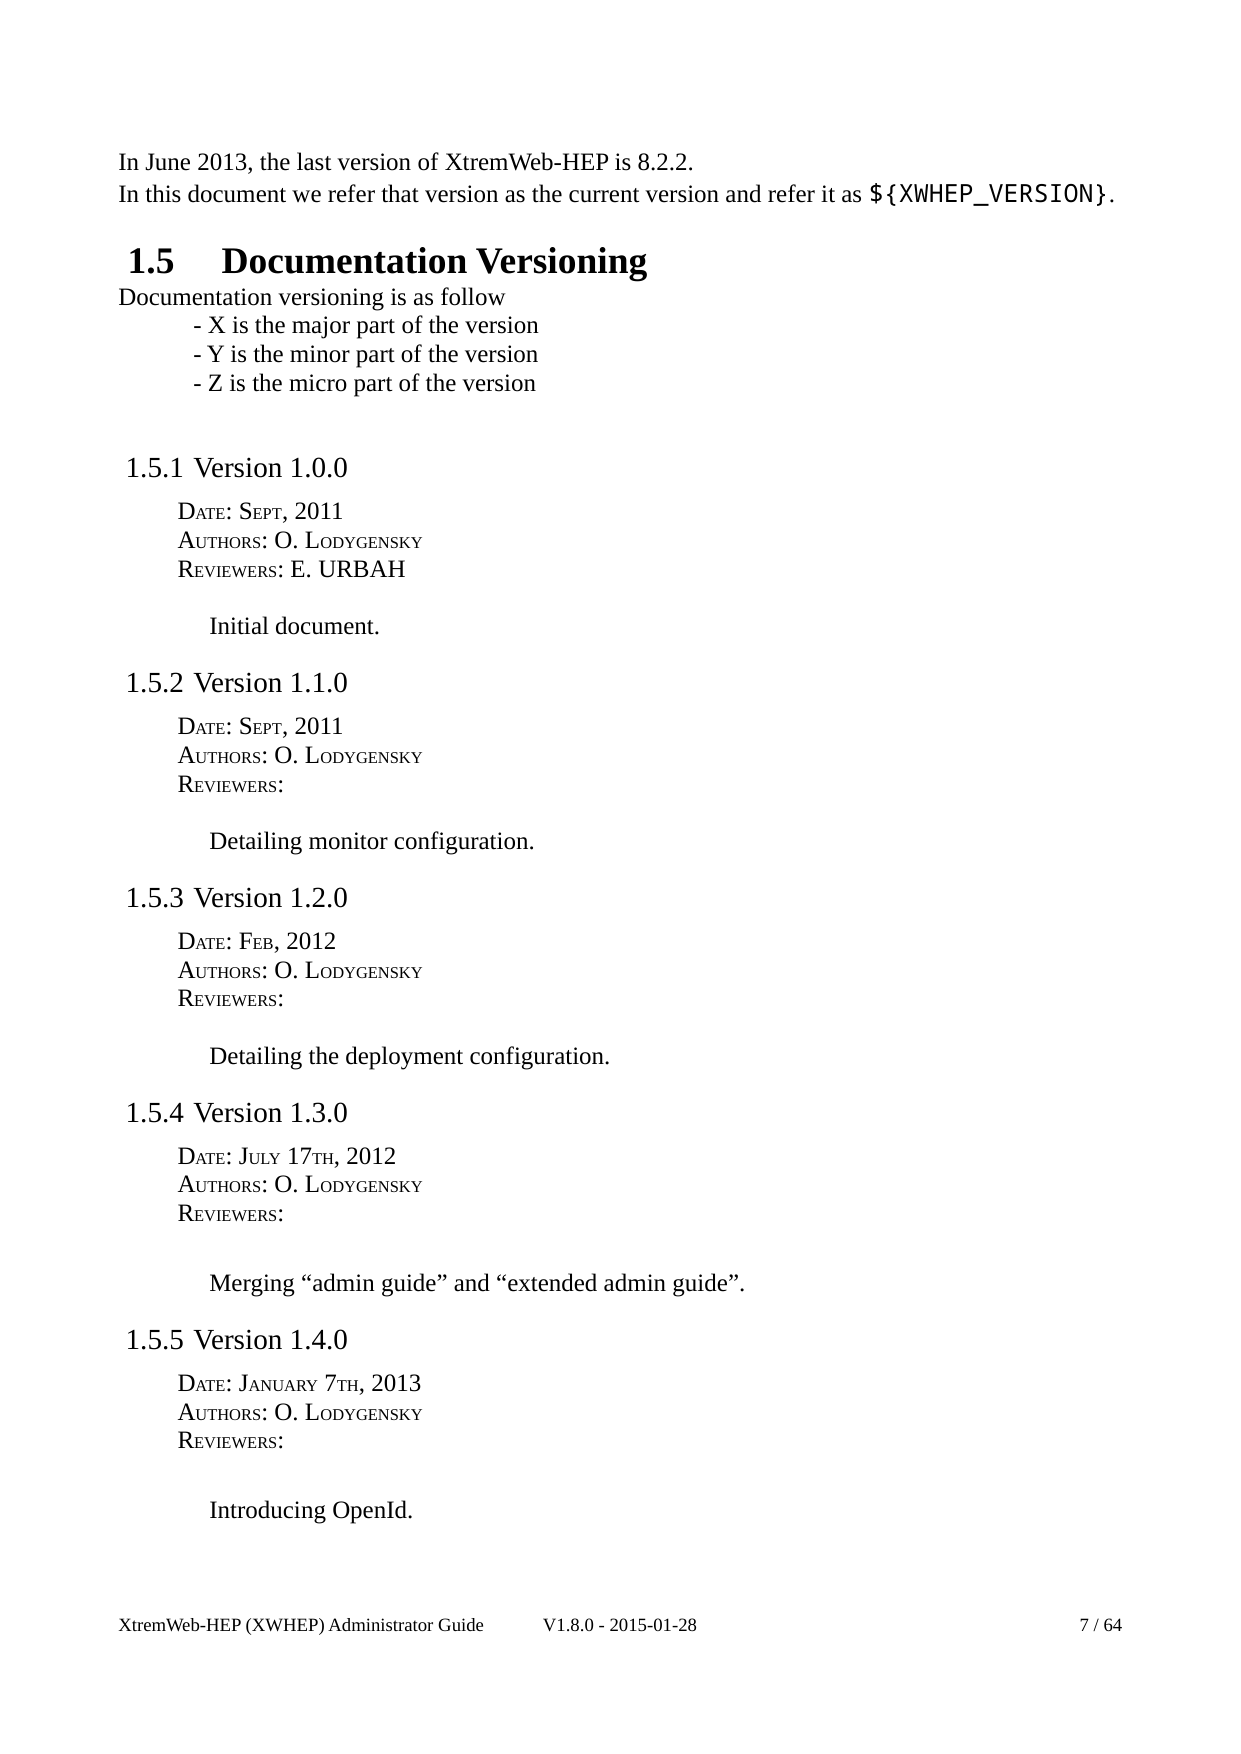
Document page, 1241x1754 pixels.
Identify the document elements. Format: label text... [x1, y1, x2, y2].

subtitle Version 1.1.0 [118, 665, 1122, 699]
text Initial document. [209, 611, 1035, 640]
text Date: Feb, 2012 [177, 926, 1122, 955]
text - X is the major part of the version [118, 310, 1122, 339]
subtitle Version 1.0.0 [118, 450, 1122, 484]
text Reviewers: E. URBAH [177, 554, 1122, 583]
text Authors: O. Lodygensky [177, 740, 1122, 769]
subtitle Version 1.2.0 [118, 880, 1122, 913]
text Reviewers: [177, 1198, 1122, 1227]
text Introducing OpenId. [209, 1496, 1035, 1524]
text Date: Sept, 2011 [177, 711, 1122, 740]
text In this document we refer that version as the current version and refer it as ${XWHEP_VERSION}. [118, 176, 1122, 210]
text Authors: O. Lodygensky [177, 1397, 1122, 1426]
text Authors: O. Lodygensky [177, 955, 1122, 983]
subtitle Version 1.4.0 [118, 1322, 1122, 1356]
text Reviewers: [177, 769, 1122, 797]
text Documentation versioning is as follow [118, 282, 1122, 310]
text - Y is the minor part of the version [118, 339, 1122, 368]
text Date: January 7th, 2013 [177, 1368, 1122, 1397]
subtitle Documentation Versioning [118, 238, 1122, 282]
text Reviewers: [177, 983, 1122, 1012]
text Merging “admin guide” and “extended admin guide”. [209, 1268, 1035, 1297]
text Detailing monitor configuration. [209, 826, 1035, 855]
text Date: July 17th, 2012 [177, 1141, 1122, 1169]
text Authors: O. Lodygensky [177, 525, 1122, 554]
text Detailing the deployment configuration. [209, 1041, 1035, 1070]
text Reviewers: [177, 1426, 1122, 1454]
text Date: Sept, 2011 [177, 496, 1122, 525]
text Authors: O. Lodygensky [177, 1169, 1122, 1198]
text In June 2013, the last version of XtremWeb-HEP is 8.2.2. [118, 147, 1122, 176]
text - Z is the micro part of the version [118, 368, 1122, 397]
subtitle Version 1.3.0 [118, 1095, 1122, 1128]
